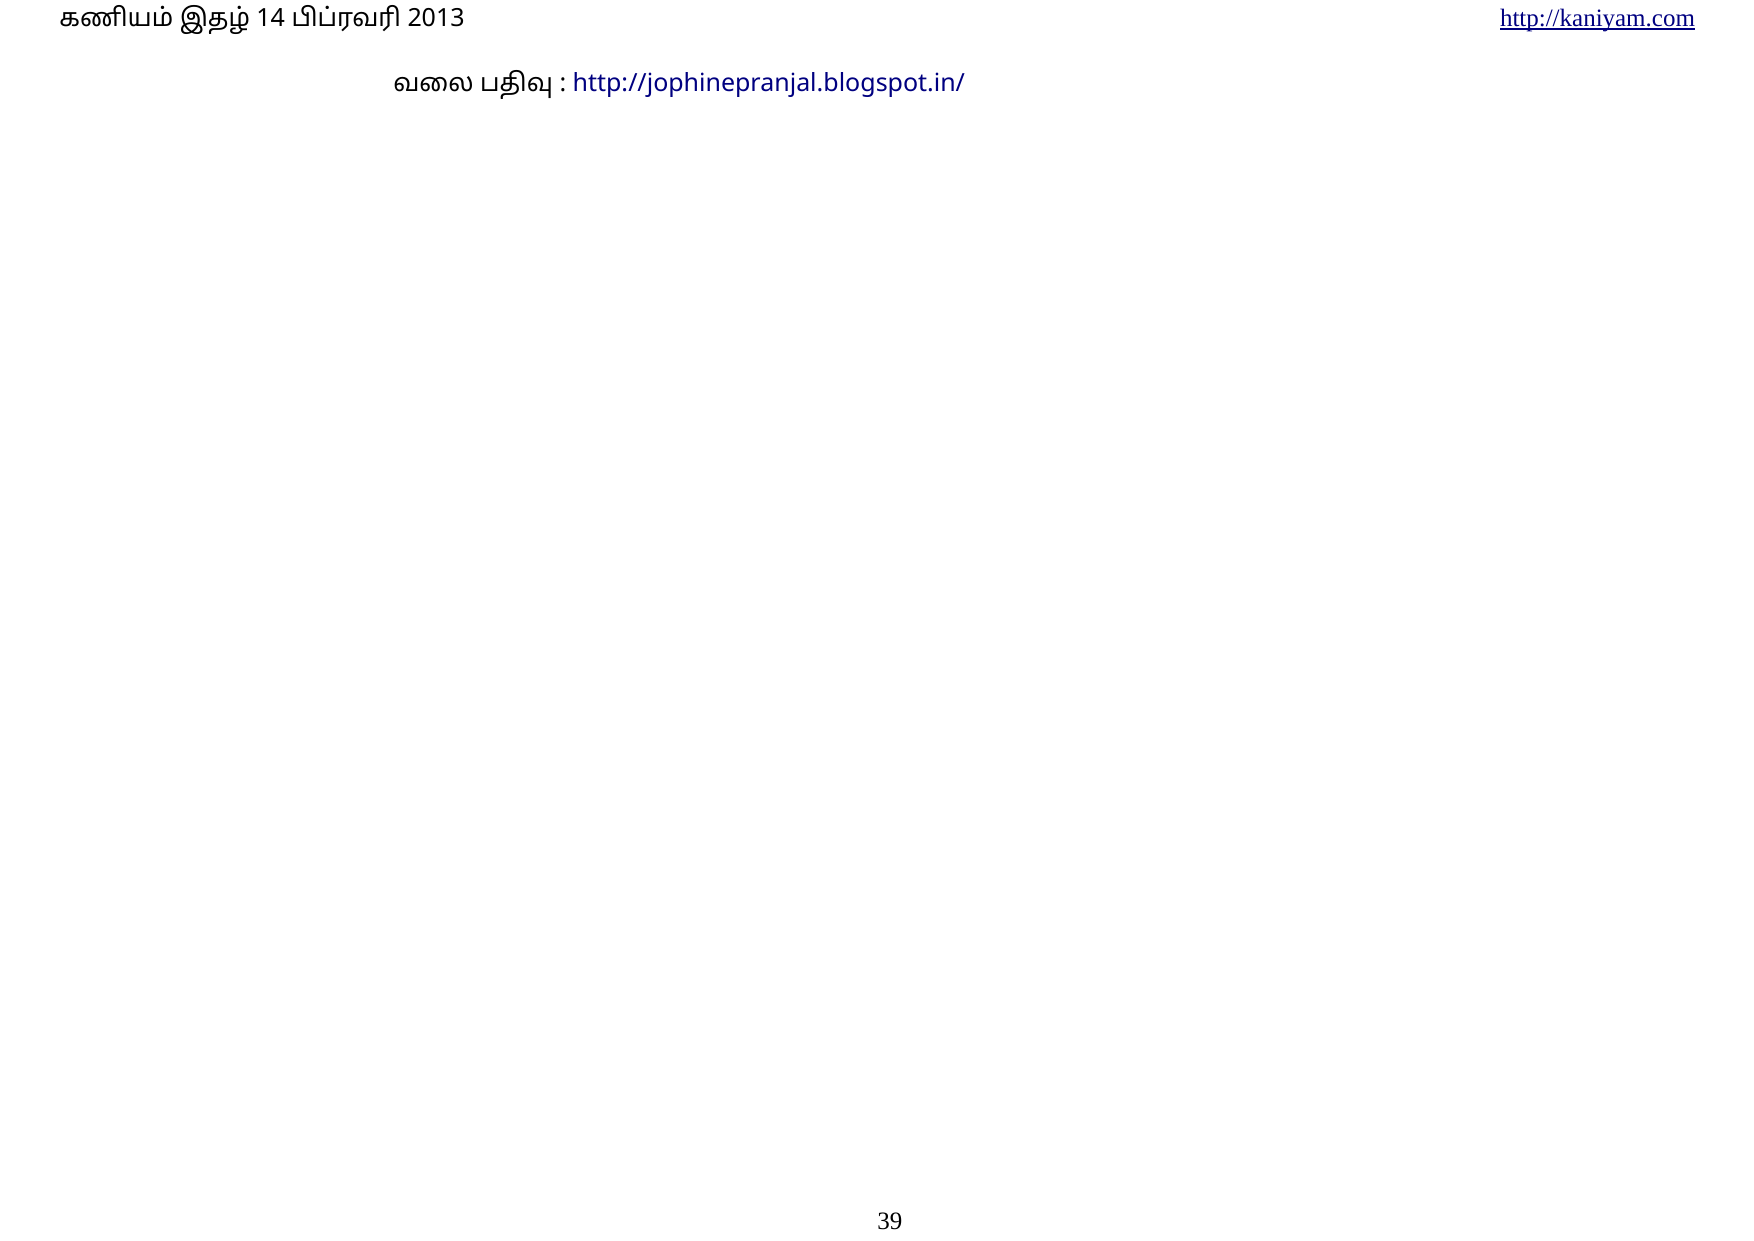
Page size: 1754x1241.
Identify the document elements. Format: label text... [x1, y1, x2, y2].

text வலை பதிவு : http://jophinepranjal.blogspot.in/ [172, 64, 1695, 100]
